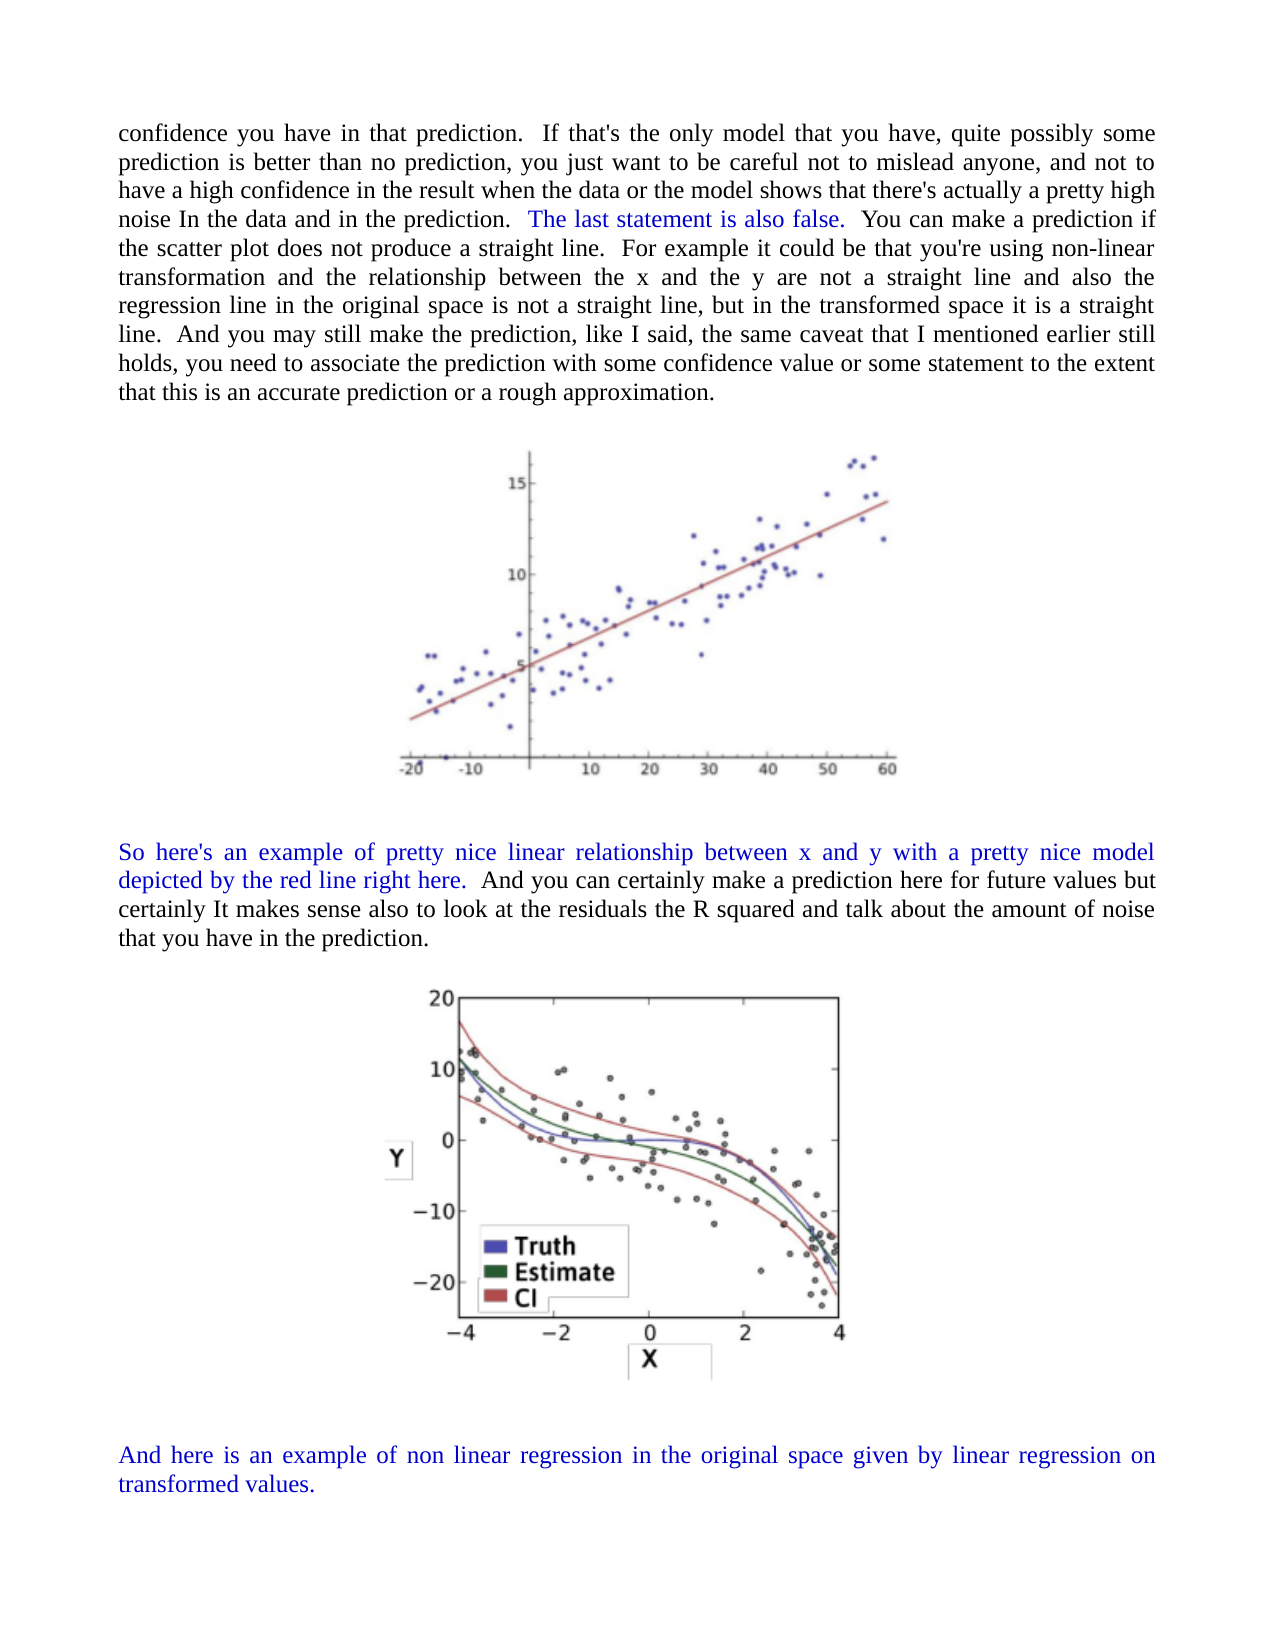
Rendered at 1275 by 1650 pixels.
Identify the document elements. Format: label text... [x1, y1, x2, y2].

picture [379, 980, 896, 1389]
text So here's an example of pretty nice linear relationship between x and y with a pretty nice model depicted by the red line right here. And you can certainly make a prediction here for future values but certainly It makes sense also to look at the residuals the R squared and talk about the amount of noise that you have in the prediction. [118, 837, 1157, 952]
picture [266, 434, 1009, 807]
text confidence you have in that prediction. If that's the only model that you have, quite possibly some prediction is better than no prediction, you just want to be careful not to mislead anyone, and not to have a high confidence in the result when the data or the model shows that there's actually a pretty high noise In the data and in the prediction. The last statement is also false. You can make a prediction if the scatter plot does not produce a straight line. For example it could be that you're using non-linear transformation and the relationship between the x and the y are not a straight line and also the regression line in the original space is not a straight line, but in the transformed space it is a straight line. And you may still make the prediction, like I said, the same caveat that I mentioned earlier still holds, you need to associate the prediction with some confidence value or some statement to the extent that this is an accurate prediction or a rough approximation. [118, 118, 1157, 406]
text And here is an example of non linear regression in the original space given by linear regression on transformed values. [118, 1441, 1157, 1498]
